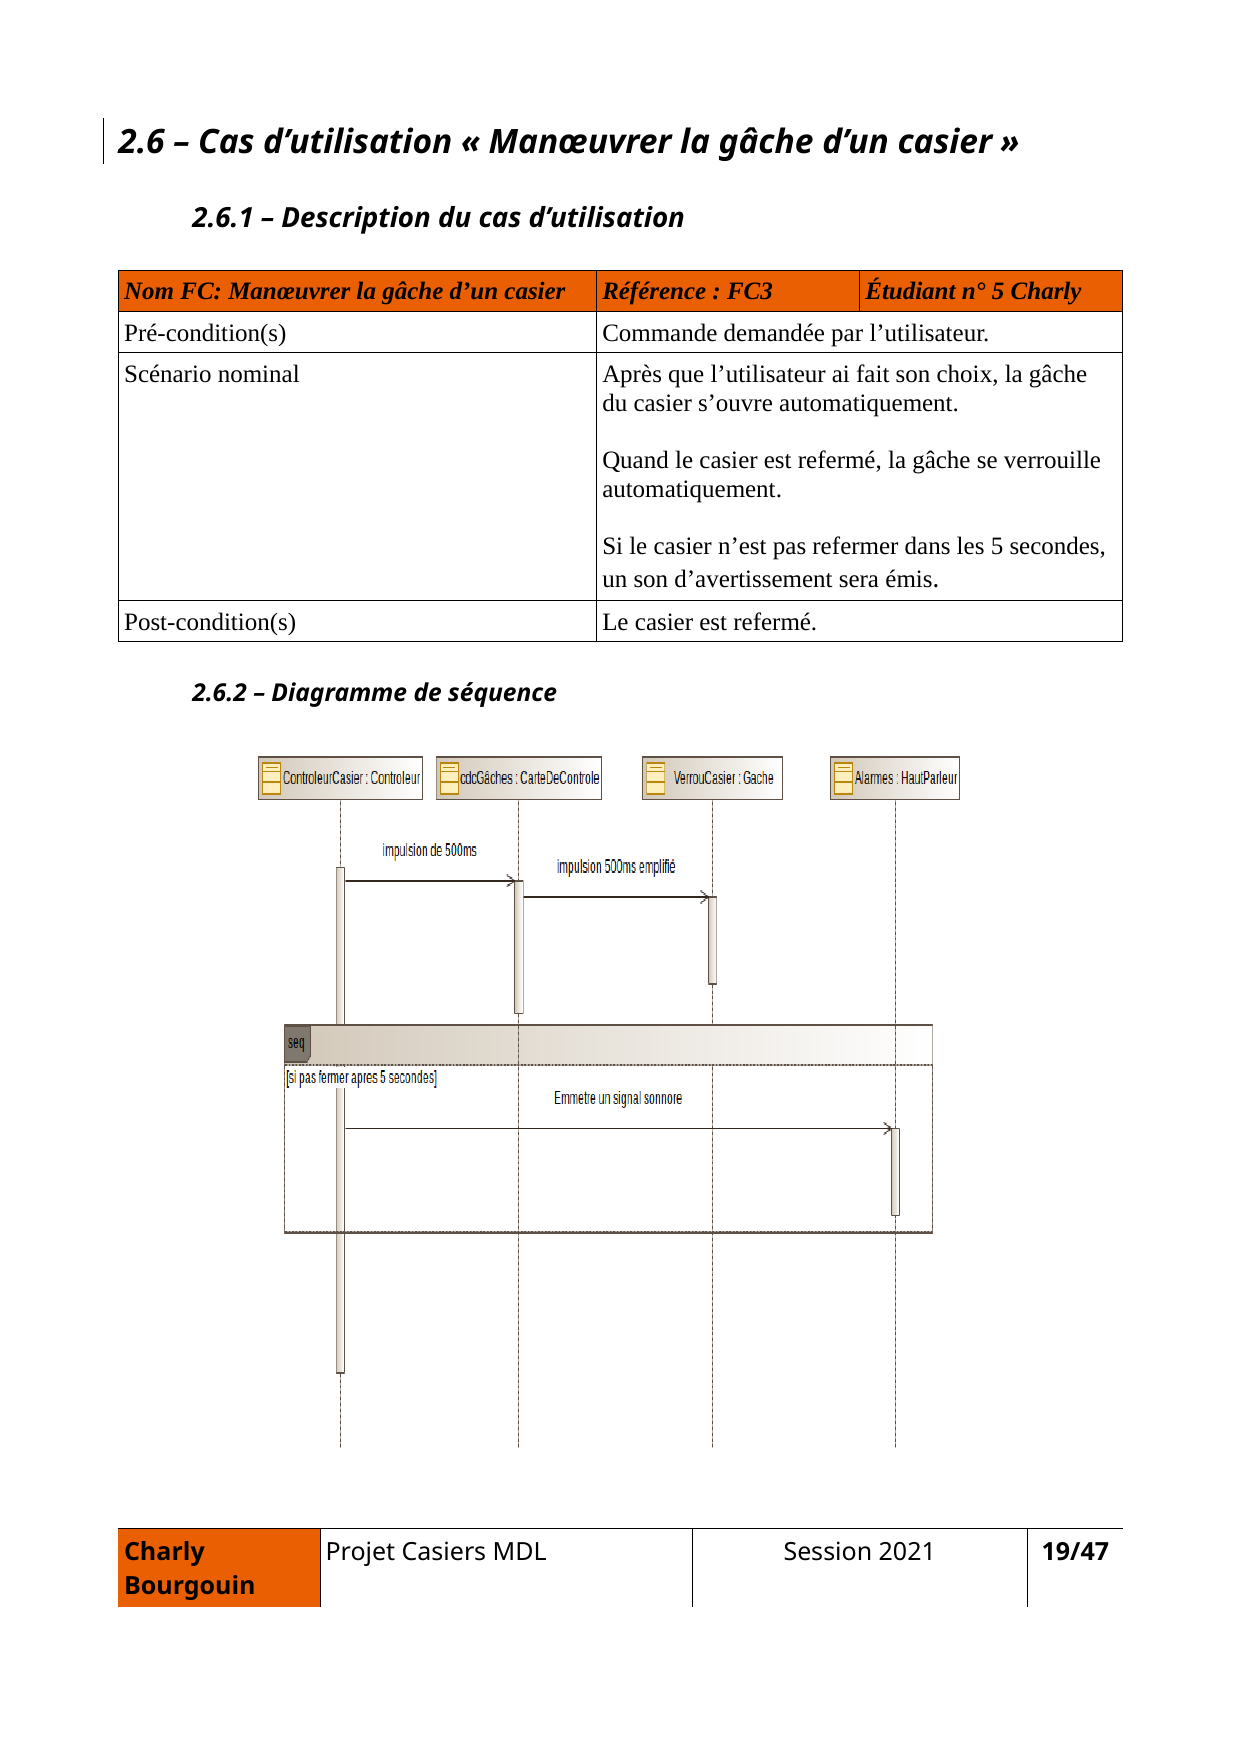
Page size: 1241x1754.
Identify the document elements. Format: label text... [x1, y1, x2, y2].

table_cell Commande demandée par l’utilisateur. [597, 312, 1122, 352]
table_cell Scénario nominal [119, 353, 596, 600]
table_header Nom FC: Manœuvrer la gâche d’un casier [119, 271, 596, 311]
table_cell Pré-condition(s) [119, 312, 596, 352]
table_header Référence : FC3 [597, 271, 859, 311]
picture [249, 742, 968, 1448]
table_cell Après que l’utilisateur ai fait son choix, la gâche du casier s’ouvre automatiquement. Quand le casier est refermé, la gâche se verrouille automatiquement. Si le casier n’est pas refermer dans les 5 secondes, un son d’avertissement sera émis. [597, 353, 1122, 600]
table_header Étudiant n° 5 Charly [860, 271, 1122, 311]
subtitle 2.6.1 – Description du cas d’utilisation [118, 198, 1122, 236]
subtitle 2.6 – Cas d’utilisation « Manœuvrer la gâche d’un casier » [118, 118, 1122, 164]
table_cell Le casier est refermé. [597, 601, 1122, 641]
table_cell Post-condition(s) [119, 601, 596, 641]
subtitle 2.6.2 – Diagramme de séquence [118, 675, 1122, 709]
